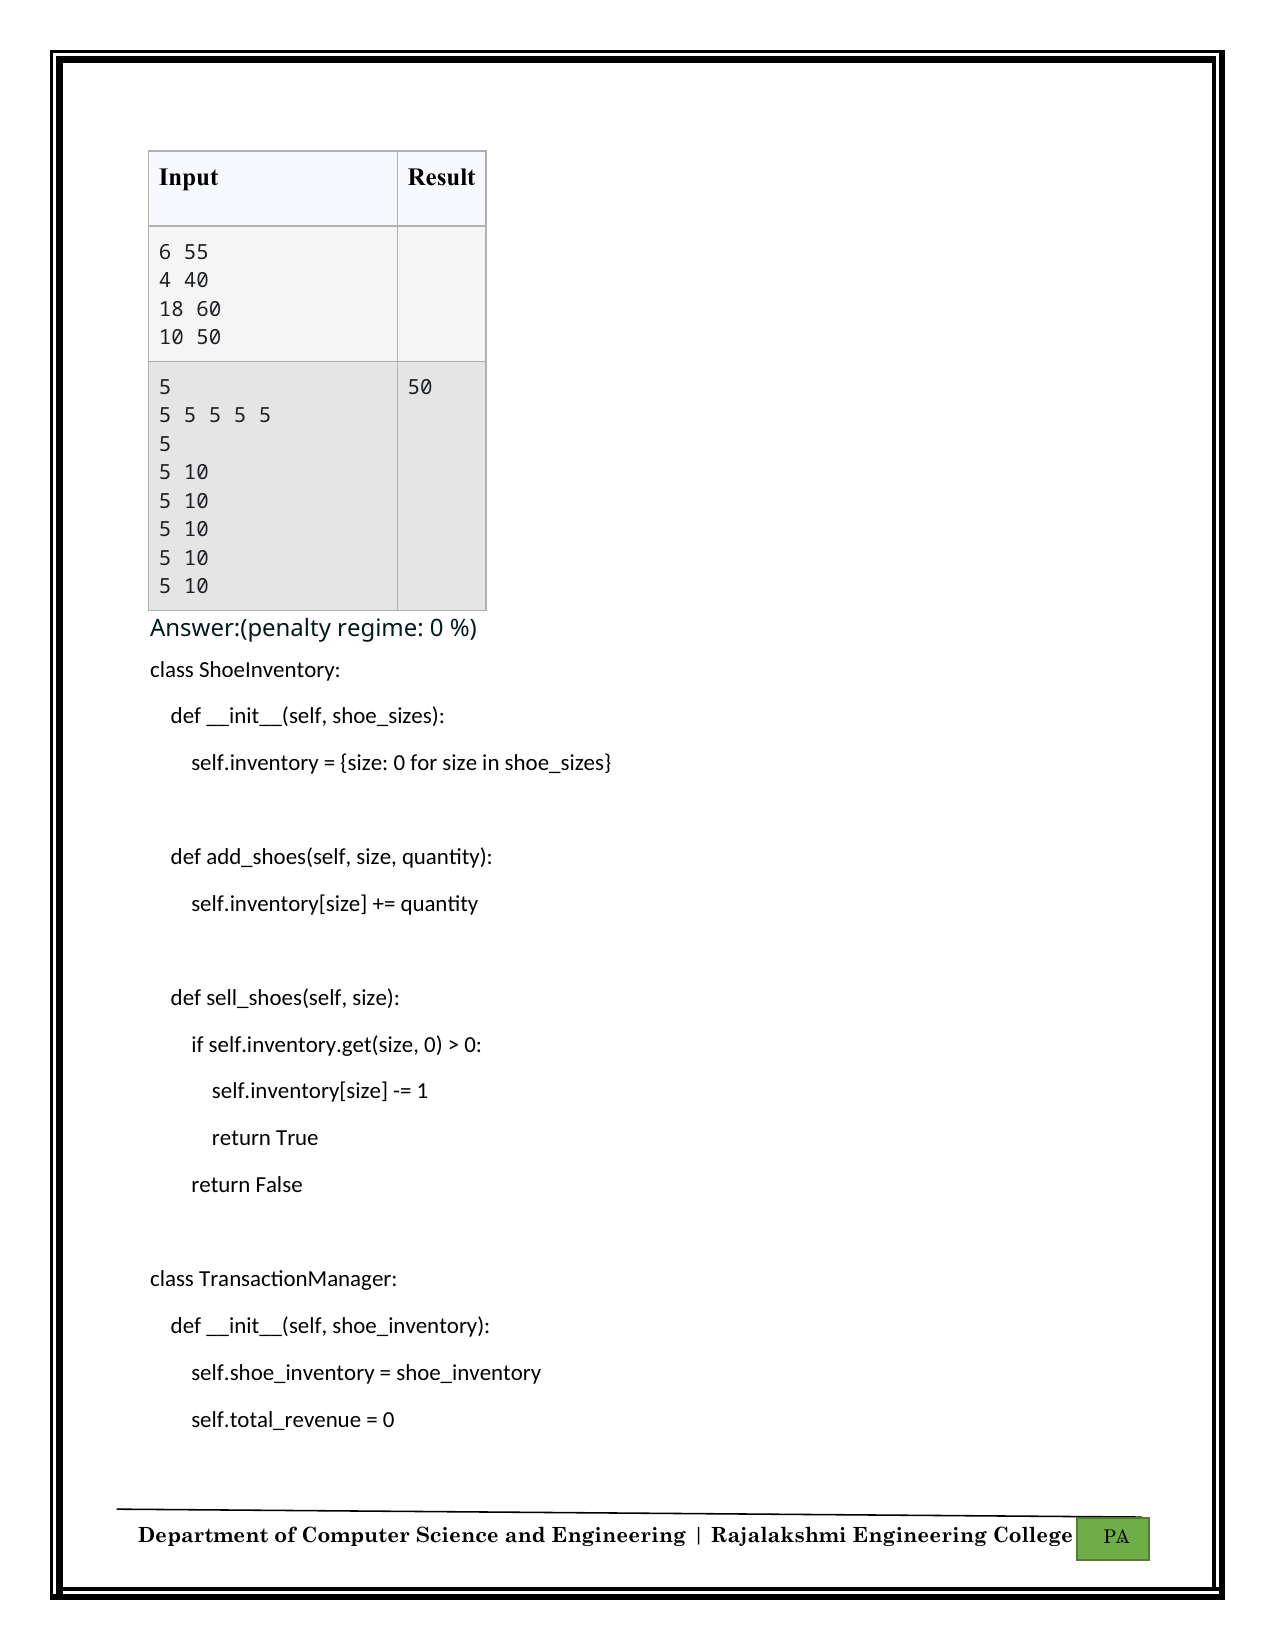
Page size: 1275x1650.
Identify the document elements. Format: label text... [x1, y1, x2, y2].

table_header Input [149, 152, 397, 225]
text self.total_revenue = 0 [150, 1405, 1125, 1433]
text def __init__(self, shoe_sizes): [150, 702, 1125, 730]
text return True [150, 1123, 1125, 1152]
text Answer:(penalty regime: 0 %) [150, 611, 1125, 644]
text self.inventory[size] -= 1 [150, 1077, 1125, 1105]
text self.shoe_inventory = shoe_inventory [150, 1358, 1125, 1386]
table_cell 5 5 5 5 5 5 5 5 10 5 10 5 10 5 10 5 10 [149, 362, 397, 610]
table_cell [398, 227, 485, 361]
text self.inventory = {size: 0 for size in shoe_sizes} [150, 748, 1125, 777]
text return False [150, 1170, 1125, 1198]
text class ShoeInventory: [150, 655, 1125, 683]
text def __init__(self, shoe_inventory): [150, 1311, 1125, 1339]
text def add_shoes(self, size, quantity): [150, 842, 1125, 870]
table_header Result [398, 152, 485, 225]
text if self.inventory.get(size, 0) > 0: [150, 1030, 1125, 1058]
text class TransactionManager: [150, 1264, 1125, 1292]
text self.inventory[size] += quantity [150, 889, 1125, 917]
table_cell 50 [398, 362, 485, 610]
table_cell 6 55 4 40 18 60 10 50 [149, 227, 397, 361]
text def sell_shoes(self, size): [150, 983, 1125, 1011]
